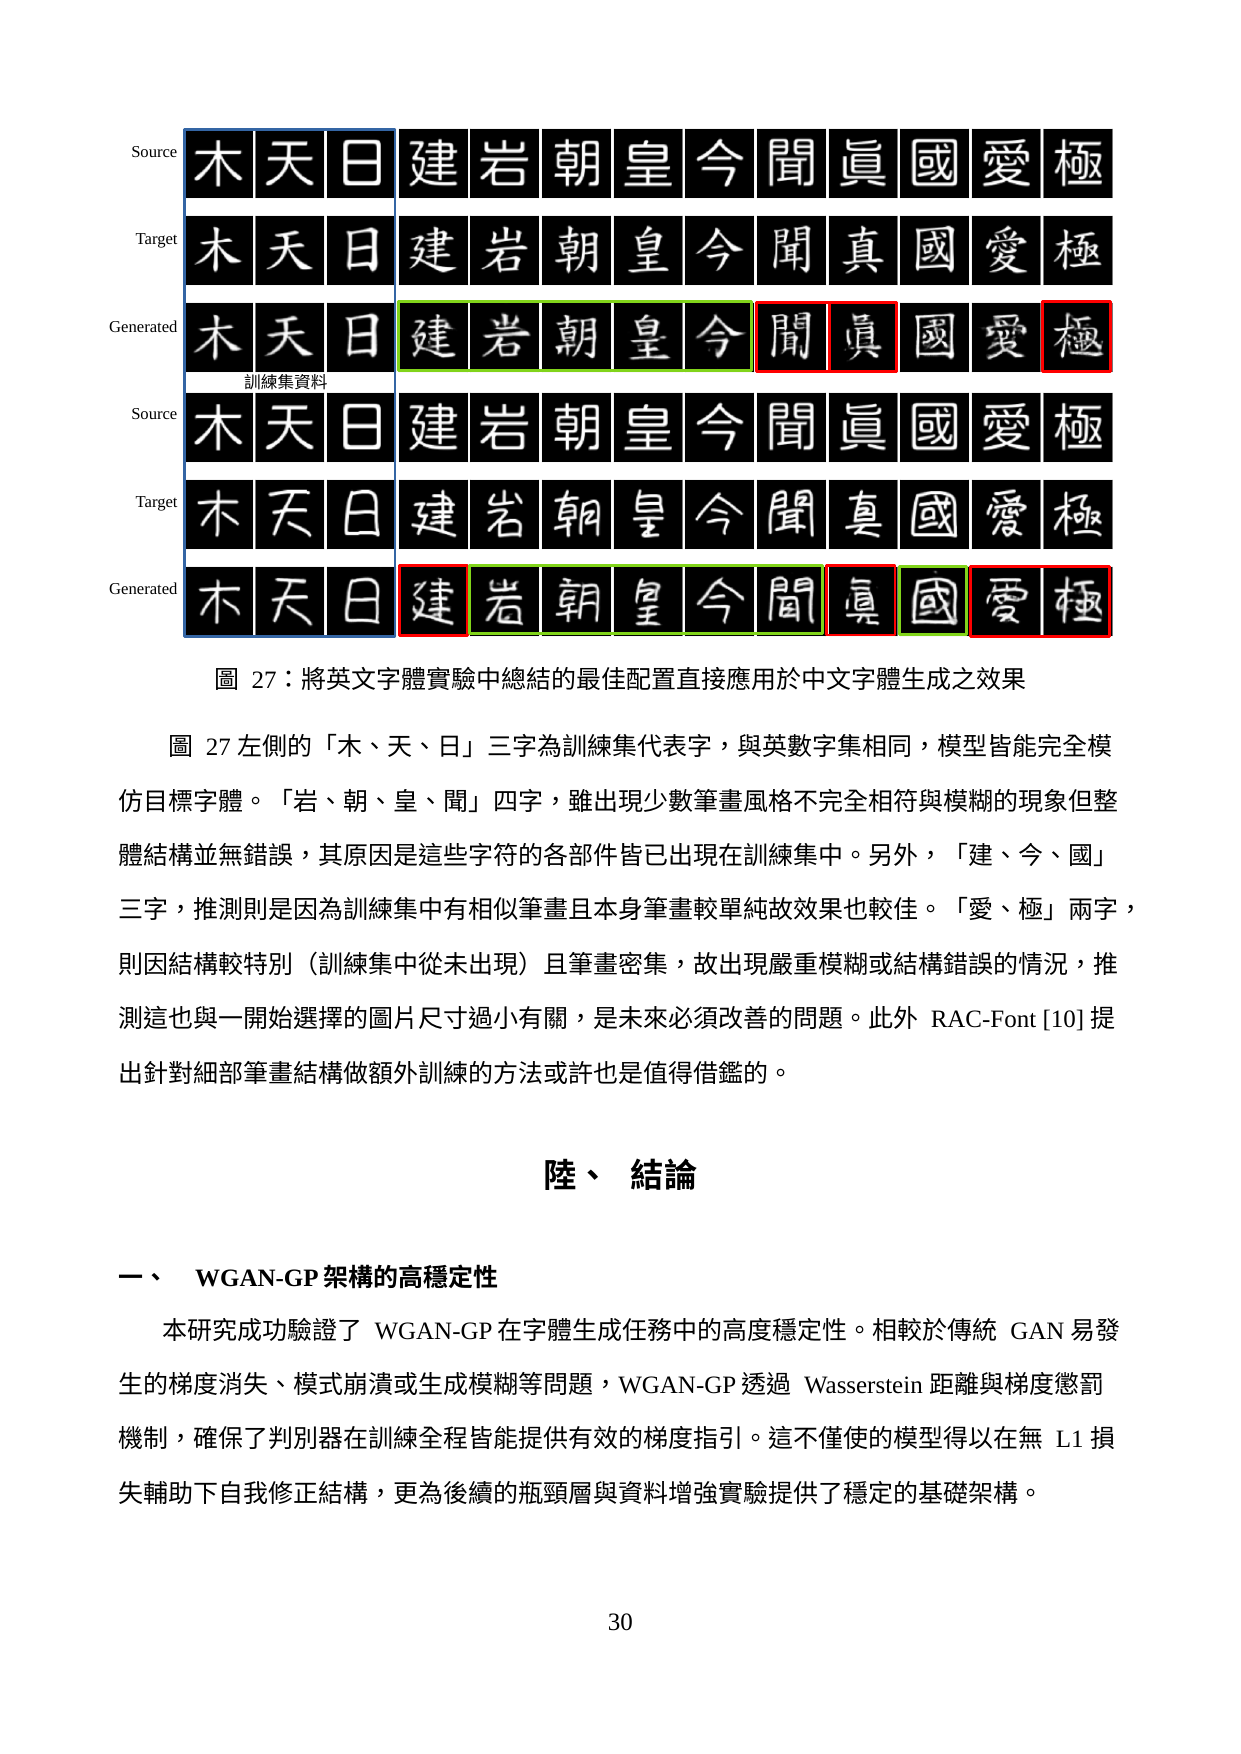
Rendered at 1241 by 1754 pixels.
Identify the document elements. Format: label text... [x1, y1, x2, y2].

subtitle 結論 [118, 1149, 1122, 1197]
text 圖 27：將英文字體實驗中總結的最佳配置直接應用於中文字體生成之效果 [118, 659, 1122, 696]
table_cell [324, 382, 394, 388]
subtitle WGAN-GP 架構的高穩定性 [118, 1258, 1122, 1294]
table_header [315, 377, 323, 382]
picture [186, 388, 394, 635]
picture [128, 123, 1117, 377]
table_cell [118, 382, 1122, 646]
picture [128, 388, 1117, 641]
table_header [186, 377, 252, 382]
text 本研究成功驗證了 WGAN-GP 在字體生成任務中的高度穩定性。相較於傳統 GAN 易發生的梯度消失、模式崩潰或生成模糊等問題，WGAN-GP 透過 Wasserstein 距離與梯度懲罰機制，確保了判別器在訓練全程皆能提供有效的梯度指引。這不僅使的模型得以在無 L1 損失輔助下自我修正結構，更為後續的瓶頸層與資料增強實驗提供了穩定的基礎架構。 [118, 1310, 1122, 1509]
table_cell [286, 382, 298, 388]
table_header [118, 118, 1122, 382]
table_header [324, 377, 394, 382]
table_cell [186, 382, 252, 388]
text 圖 27 左側的「木、天、日」三字為訓練集代表字，與英數字集相同，模型皆能完全模仿目標字體。「岩、朝、皇、聞」四字，雖出現少數筆畫風格不完全相符與模糊的現象但整體結構並無錯誤，其原因是這些字符的各部件皆已出現在訓練集中。另外，「建、今、國」三字，推測則是因為訓練集中有相似筆畫且本身筆畫較單純故效果也較佳。「愛、極」兩字，則因結構較特別（訓練集中從未出現）且筆畫密集，故出現嚴重模糊或結構錯誤的情況，推測這也與一開始選擇的圖片尺寸過小有關，是未來必須改善的問題。此外 RAC-Font [10] 提出針對細部筆畫結構做額外訓練的方法或許也是值得借鑑的。 [118, 727, 1122, 1089]
table_cell [315, 382, 323, 388]
table_header [286, 377, 313, 382]
table_header [272, 377, 280, 382]
table_cell [272, 382, 285, 388]
picture [186, 131, 394, 377]
